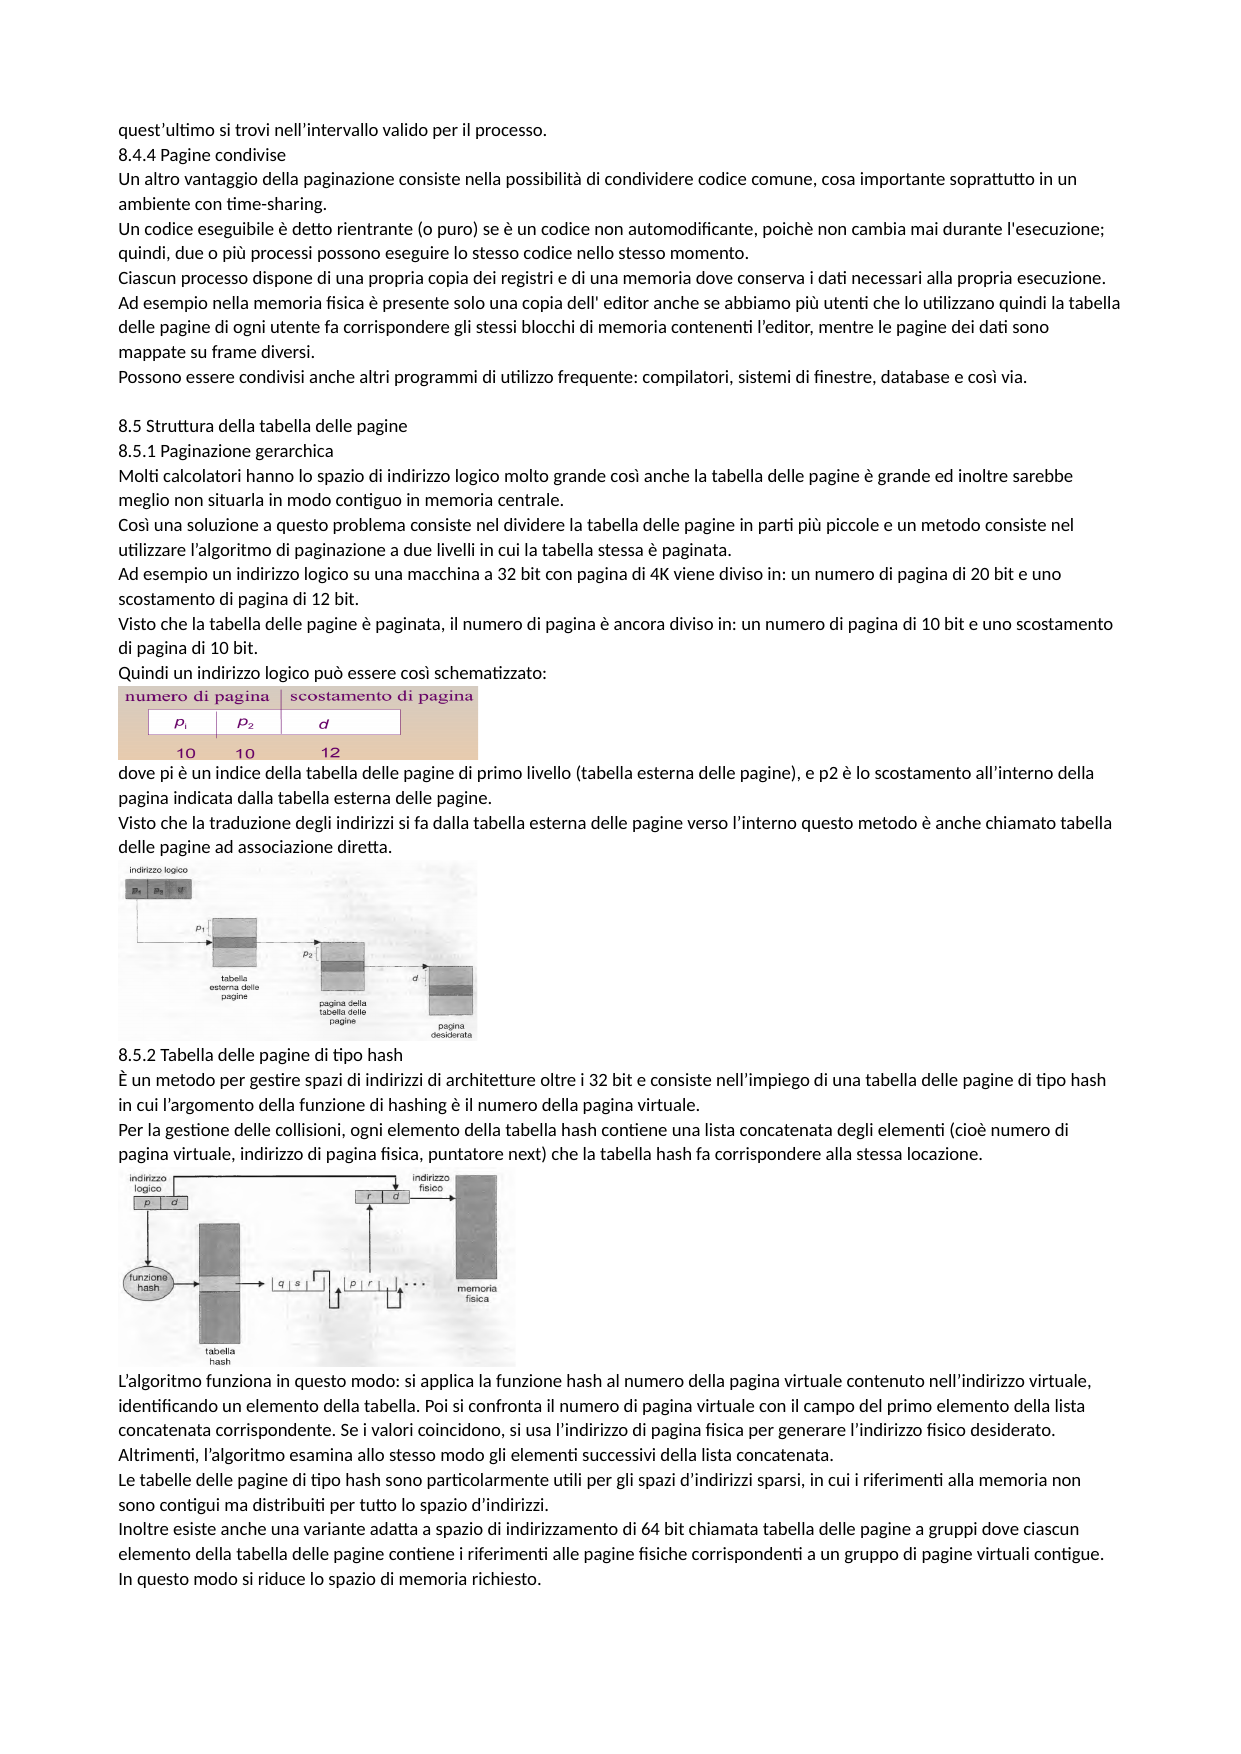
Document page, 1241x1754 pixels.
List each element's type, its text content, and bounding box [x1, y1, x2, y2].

text Un codice eseguibile è detto rientrante (o puro) se è un codice non automodificante, poichè non cambia mai durante l'esecuzione; quindi, due o più processi possono eseguire lo stesso codice nello stesso momento. [118, 217, 1122, 264]
text Possono essere condivisi anche altri programmi di utilizzo frequente: compilatori, sistemi di finestre, database e così via. [118, 365, 1122, 388]
text Ad esempio un indirizzo logico su una macchina a 32 bit con pagina di 4K viene diviso in: un numero di pagina di 20 bit e uno scostamento di pagina di 12 bit. [118, 562, 1122, 610]
text Molti calcolatori hanno lo spazio di indirizzo logico molto grande così anche la tabella delle pagine è grande ed inoltre sarebbe meglio non situarla in modo contiguo in memoria centrale. [118, 464, 1122, 511]
text dove pi è un indice della tabella delle pagine di primo livello (tabella esterna delle pagine), e p2 è lo scostamento all’interno della pagina indicata dalla tabella esterna delle pagine. [118, 761, 1122, 809]
text 8.4.4 Pagine condivise [118, 143, 1122, 166]
text Un altro vantaggio della paginazione consiste nella possibilità di condividere codice comune, cosa importante soprattutto in un ambiente con time-sharing. [118, 167, 1122, 215]
text Inoltre esiste anche una variante adatta a spazio di indirizzamento di 64 bit chiamata tabella delle pagine a gruppi dove ciascun elemento della tabella delle pagine contiene i riferimenti alle pagine fisiche corrispondenti a un gruppo di pagine virtuali contigue. In questo modo si riduce lo spazio di memoria richiesto. [118, 1517, 1122, 1590]
text Quindi un indirizzo logico può essere così schematizzato: [118, 661, 1122, 684]
text Ad esempio nella memoria fisica è presente solo una copia dell' editor anche se abbiamo più utenti che lo utilizzano quindi la tabella delle pagine di ogni utente fa corrispondere gli stessi blocchi di memoria contenenti l’editor, mentre le pagine dei dati sono mappate su frame diversi. [118, 291, 1122, 363]
picture [118, 686, 479, 760]
text 8.5.1 Paginazione gerarchica [118, 439, 1122, 462]
text Le tabelle delle pagine di tipo hash sono particolarmente utili per gli spazi d’indirizzi sparsi, in cui i riferimenti alla memoria non sono contigui ma distribuiti per tutto lo spazio d’indirizzi. [118, 1468, 1122, 1516]
text Visto che la tabella delle pagine è paginata, il numero di pagina è ancora diviso in: un numero di pagina di 10 bit e uno scostamento di pagina di 10 bit. [118, 612, 1122, 659]
text Per la gestione delle collisioni, ogni elemento della tabella hash contiene una lista concatenata degli elementi (cioè numero di pagina virtuale, indirizzo di pagina fisica, puntatore next) che la tabella hash fa corrispondere alla stessa locazione. [118, 1118, 1122, 1165]
text Ciascun processo dispone di una propria copia dei registri e di una memoria dove conserva i dati necessari alla propria esecuzione. [118, 266, 1122, 289]
text È un metodo per gestire spazi di indirizzi di architetture oltre i 32 bit e consiste nell’impiego di una tabella delle pagine di tipo hash in cui l’argomento della funzione di hashing è il numero della pagina virtuale. [118, 1068, 1122, 1116]
picture [118, 860, 478, 1041]
text Visto che la traduzione degli indirizzi si fa dalla tabella esterna delle pagine verso l’interno questo metodo è anche chiamato tabella delle pagine ad associazione diretta. [118, 811, 1122, 858]
text 8.5.2 Tabella delle pagine di tipo hash [118, 1044, 1122, 1067]
text Così una soluzione a questo problema consiste nel dividere la tabella delle pagine in parti più piccole e un metodo consiste nel utilizzare l’algoritmo di paginazione a due livelli in cui la tabella stessa è paginata. [118, 513, 1122, 561]
picture [118, 1167, 516, 1367]
text quest’ultimo si trovi nell’intervallo valido per il processo. [118, 118, 1122, 141]
text L’algoritmo funziona in questo modo: si applica la funzione hash al numero della pagina virtuale contenuto nell’indirizzo virtuale, identificando un elemento della tabella. Poi si confronta il numero di pagina virtuale con il campo del primo elemento della lista concatenata corrispondente. Se i valori coincidono, si usa l’indirizzo di pagina fisica per generare l’indirizzo fisico desiderato. Altrimenti, l’algoritmo esamina allo stesso modo gli elementi successivi della lista concatenata. [118, 1369, 1122, 1466]
text 8.5 Struttura della tabella delle pagine [118, 414, 1122, 437]
